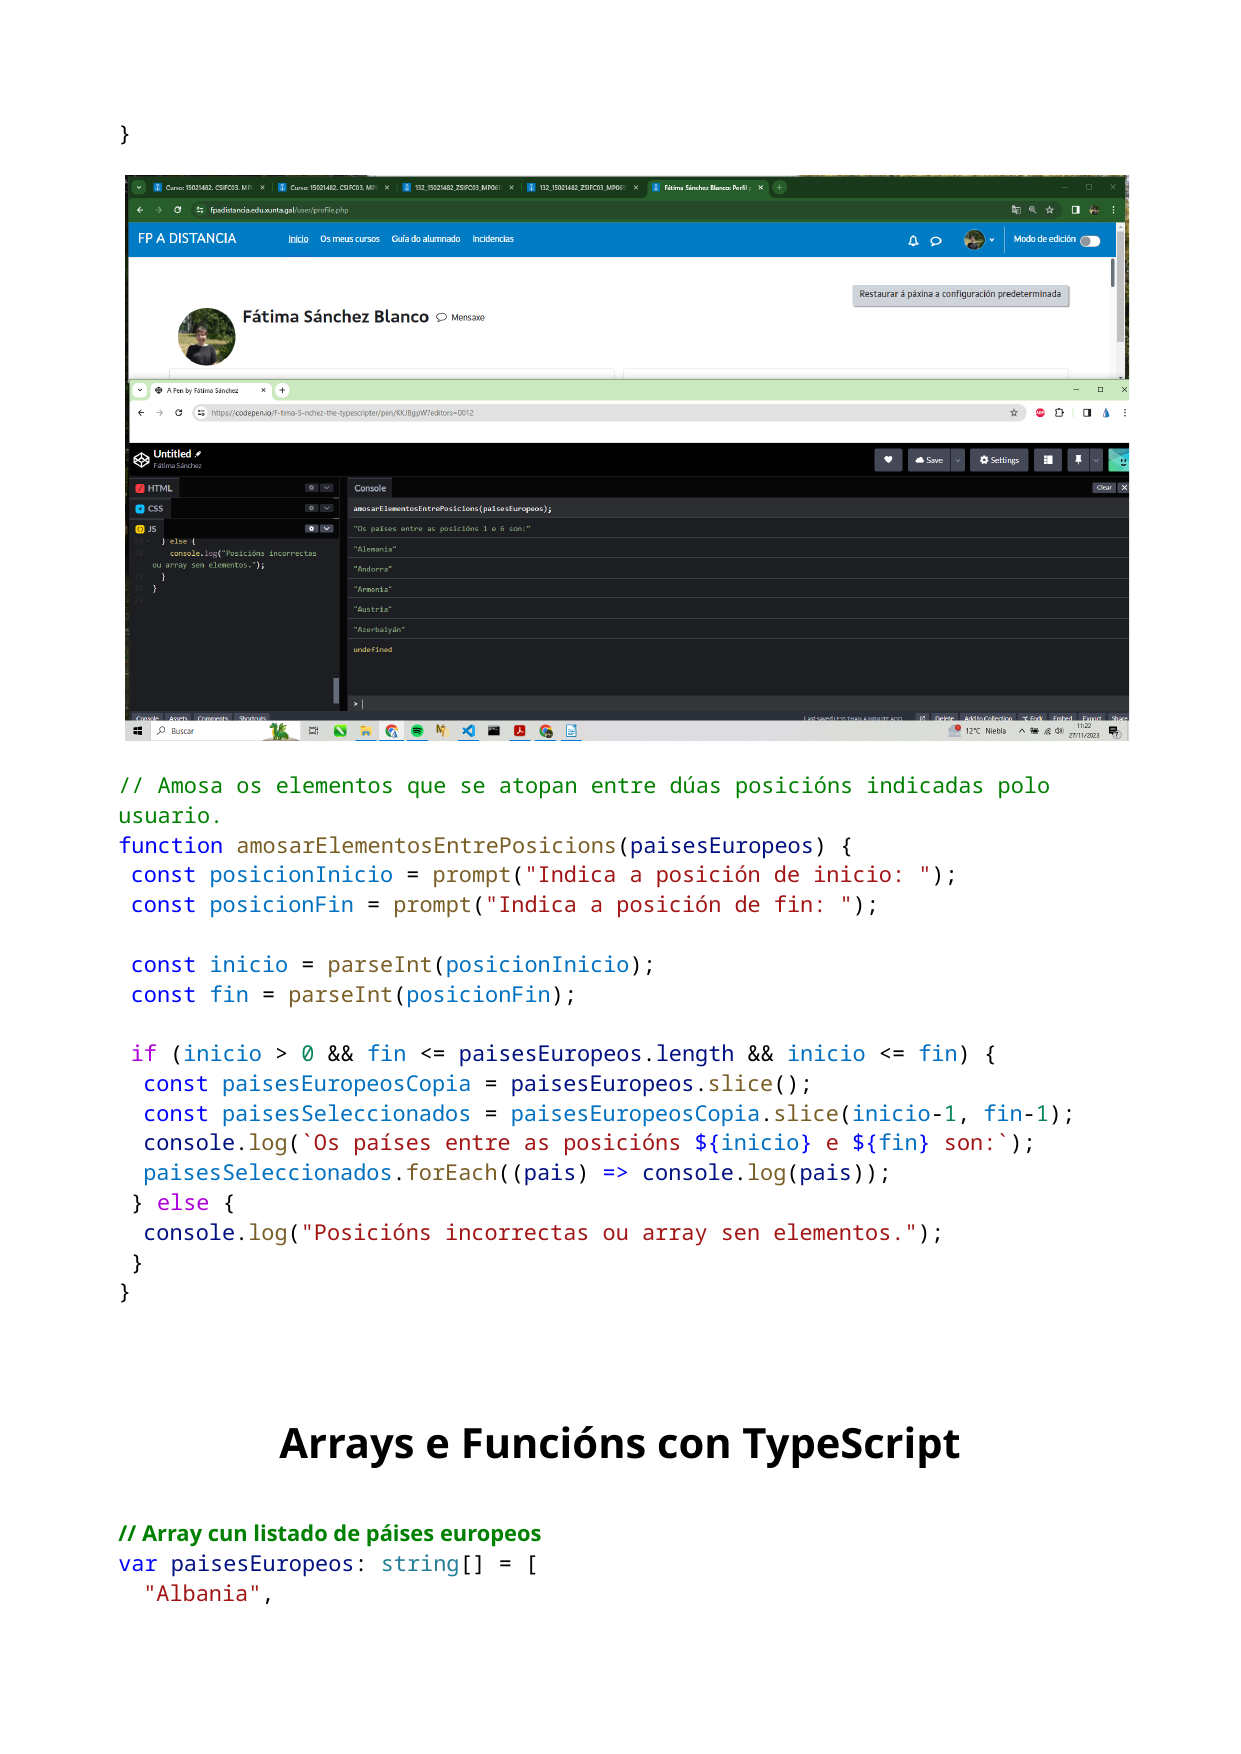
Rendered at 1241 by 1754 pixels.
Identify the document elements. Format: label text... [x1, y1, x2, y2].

text const posicionInicio = prompt("Indica a posición de inicio: "); [118, 859, 1122, 889]
text if (inicio > 0 && fin <= paisesEuropeos.length && inicio <= fin) { [118, 1038, 1122, 1068]
text const paisesSeleccionados = paisesEuropeosCopia.slice(inicio-1, fin-1); [118, 1098, 1122, 1127]
text console.log(`Os países entre as posicións ${inicio} e ${fin} son:`); [118, 1127, 1122, 1157]
text console.log("Posicións incorrectas ou array sen elementos."); [118, 1217, 1122, 1247]
text "Albania", [118, 1578, 1122, 1608]
text var paisesEuropeos: string[] = [ [118, 1548, 1122, 1578]
text } [118, 1247, 1122, 1276]
text } else { [118, 1187, 1122, 1217]
text paisesSeleccionados.forEach((pais) => console.log(pais)); [118, 1157, 1122, 1187]
text Arrays e Funcións con TypeScript [118, 1414, 1122, 1470]
text const inicio = parseInt(posicionInicio); [118, 949, 1122, 978]
text const paisesEuropeosCopia = paisesEuropeos.slice(); [118, 1068, 1122, 1098]
picture [125, 175, 1130, 741]
text const posicionFin = prompt("Indica a posición de fin: "); [118, 889, 1122, 919]
text // Array cun listado de páises europeos [118, 1518, 1122, 1548]
text function amosarElementosEntrePosicions(paisesEuropeos) { [118, 830, 1122, 859]
text } [118, 1276, 1122, 1306]
text } [118, 118, 1122, 148]
text const fin = parseInt(posicionFin); [118, 978, 1122, 1008]
text // Amosa os elementos que se atopan entre dúas posicións indicadas polo usuario. [118, 770, 1122, 830]
